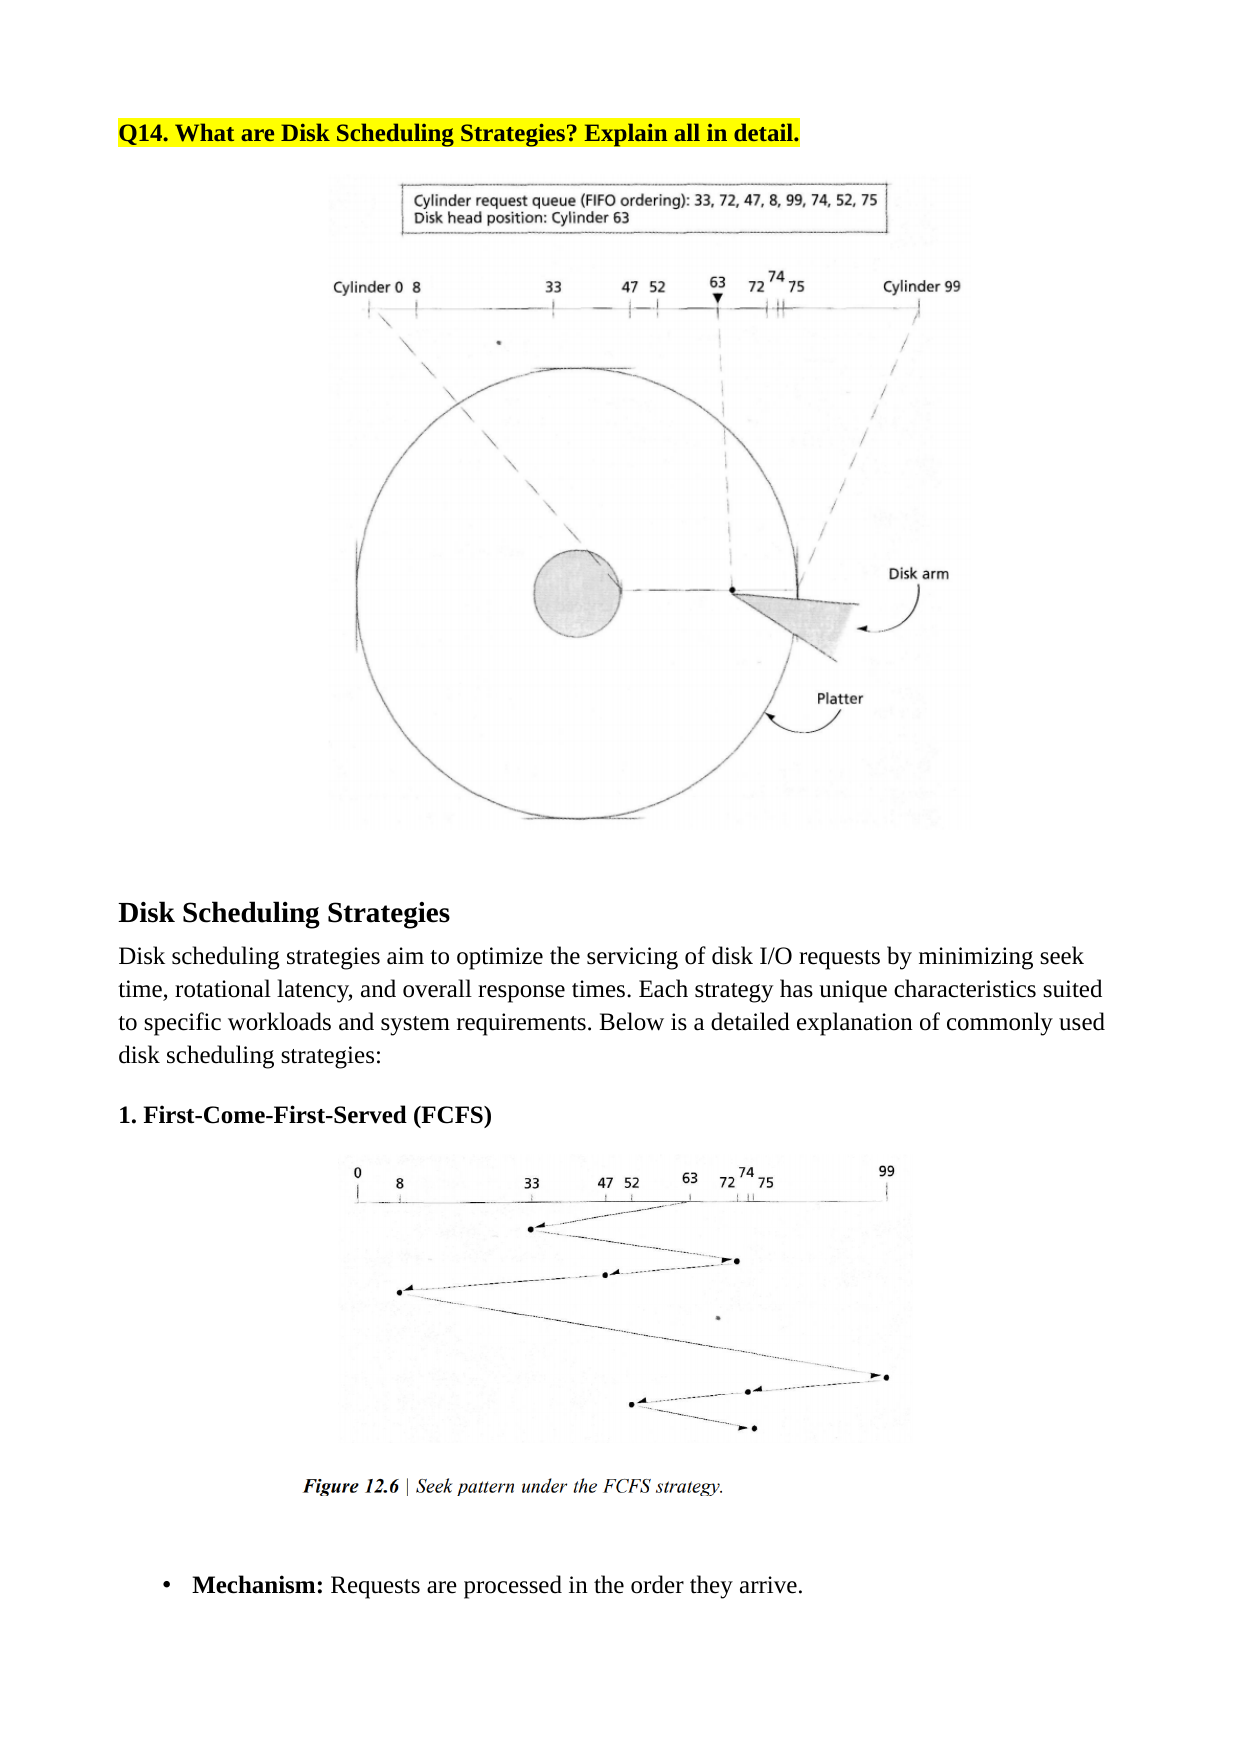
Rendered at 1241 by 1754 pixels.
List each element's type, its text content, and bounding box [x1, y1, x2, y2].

picture [243, 165, 997, 844]
text Disk scheduling strategies aim to optimize the servicing of disk I/O requests by minimizing seek time, rotational latency, and overall response times. Each strategy has unique characteristics suited to specific workloads and system requirements. Below is a detailed explanation of commonly used disk scheduling strategies: [118, 941, 1122, 1069]
picture [276, 1146, 929, 1496]
subtitle 1. First-Come-First-Served (FCFS) [118, 1100, 1122, 1129]
subtitle Disk Scheduling Strategies [118, 895, 1122, 928]
text Q14. What are Disk Scheduling Strategies? Explain all in detail. [118, 118, 1122, 147]
list Mechanism: Requests are processed in the order they arrive. [162, 1570, 1122, 1598]
